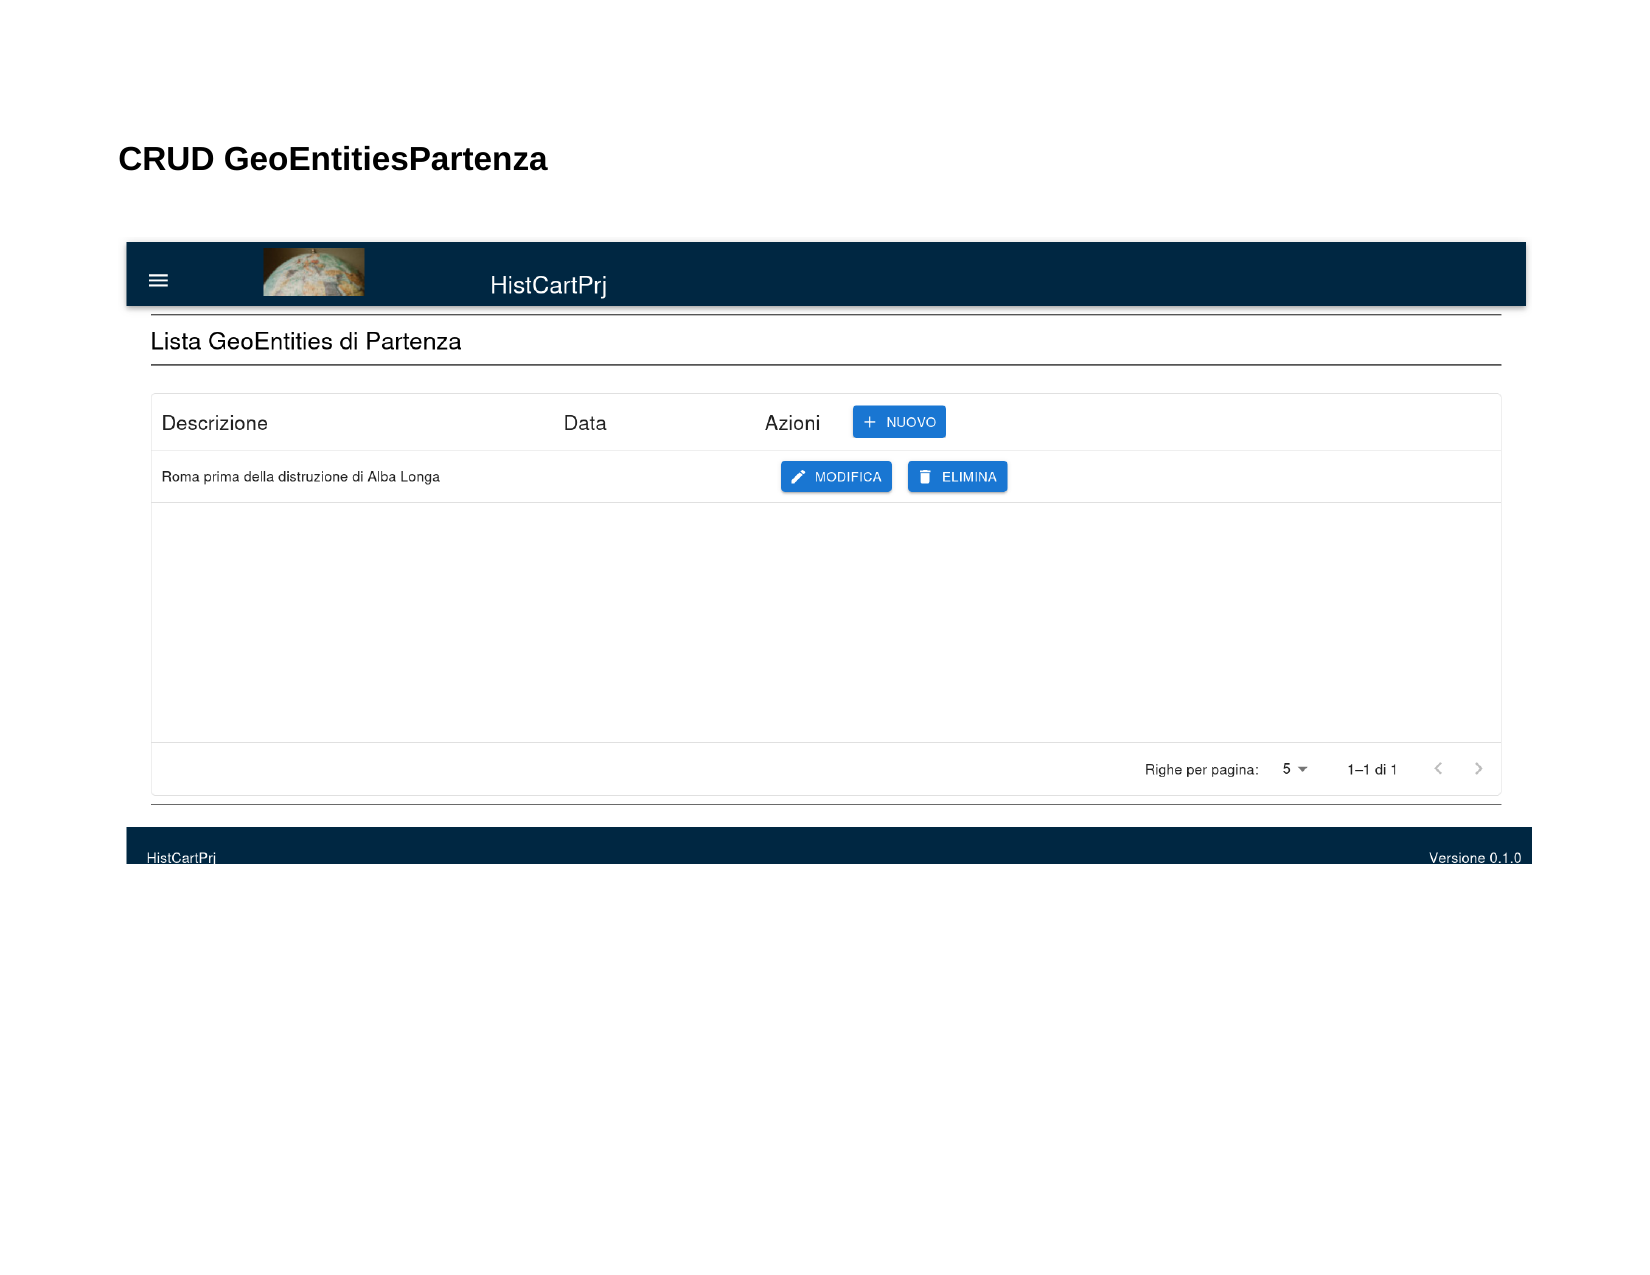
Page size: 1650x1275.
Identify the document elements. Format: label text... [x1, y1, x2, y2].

picture [118, 237, 1532, 864]
subtitle CRUD GeoEntitiesPartenza [118, 139, 1532, 177]
